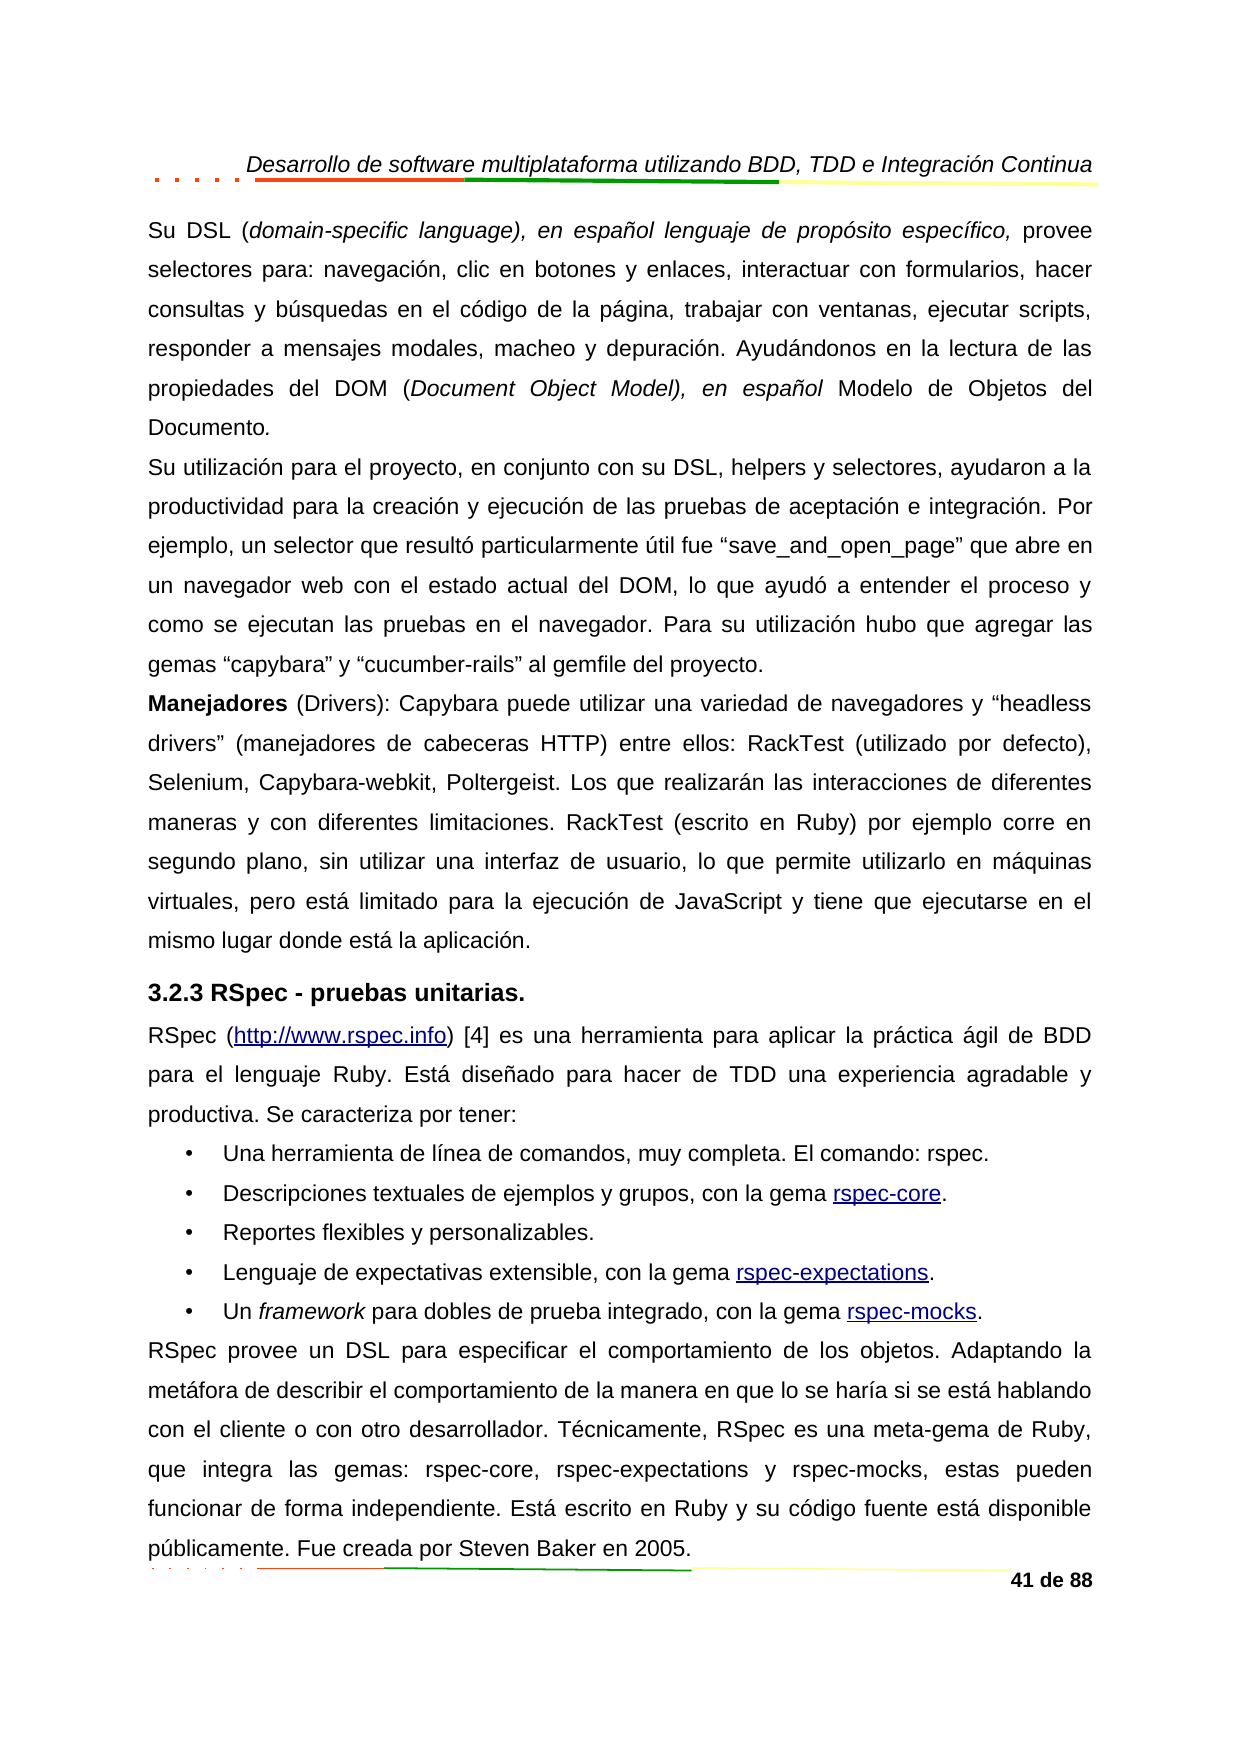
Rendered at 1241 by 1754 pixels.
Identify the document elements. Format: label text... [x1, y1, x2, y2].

text RSpec (http://www.rspec.info) [4] es una herramienta para aplicar la práctica ágil de BDD para el lenguaje Ruby. Está diseñado para hacer de TDD una experiencia agradable y productiva. Se caracteriza por tener: [148, 1022, 1093, 1127]
list Un framework para dobles de prueba integrado, con la gema rspec-mocks. [185, 1298, 1093, 1324]
list Descripciones textuales de ejemplos y grupos, con la gema rspec-core. [185, 1179, 1093, 1206]
list Reportes flexibles y personalizables. [185, 1219, 1093, 1245]
list Lenguaje de expectativas extensible, con la gema rspec-expectations. [185, 1258, 1093, 1285]
text Su utilización para el proyecto, en conjunto con su DSL, helpers y selectores, ayudaron a la productividad para la creación y ejecución de las pruebas de aceptación e integración. Por ejemplo, un selector que resultó particularmente útil fue “save_and_open_page” que abre en un navegador web con el estado actual del DOM, lo que ayudó a entender el proceso y como se ejecutan las pruebas en el navegador. Para su utilización hubo que agregar las gemas “capybara” y “cucumber-rails” al gemfile del proyecto. [148, 453, 1093, 677]
text Su DSL (domain-specific language), en español lenguaje de propósito específico, provee selectores para: navegación, clic en botones y enlaces, interactuar con formularios, hacer consultas y búsquedas en el código de la página, trabajar con ventanas, ejecutar scripts, responder a mensajes modales, macheo y depuración. Ayudándonos en la lectura de las propiedades del DOM (Document Object Model), en español Modelo de Objetos del Documento. [148, 217, 1093, 440]
text Manejadores (Drivers): Capybara puede utilizar una variedad de navegadores y “headless drivers” (manejadores de cabeceras HTTP) entre ellos: RackTest (utilizado por defecto), Selenium, Capybara-webkit, Poltergeist. Los que realizarán las interacciones de diferentes maneras y con diferentes limitaciones. RackTest (escrito en Ruby) por ejemplo corre en segundo plano, sin utilizar una interfaz de usuario, lo que permite utilizarlo en máquinas virtuales, pero está limitado para la ejecución de JavaScript y tiene que ejecutarse en el mismo lugar donde está la aplicación. [148, 690, 1093, 953]
list Una herramienta de línea de comandos, muy completa. El comando: rspec. [185, 1140, 1093, 1166]
text 3.2.3 RSpec - pruebas unitarias. [148, 978, 1093, 1007]
text RSpec provee un DSL para especificar el comportamiento de los objetos. Adaptando la metáfora de describir el comportamiento de la manera en que lo se haría si se está hablando con el cliente o con otro desarrollador. Técnicamente, RSpec es una meta-gema de Ruby, que integra las gemas: rspec-core, rspec-expectations y rspec-mocks, estas pueden funcionar de forma independiente. Está escrito en Ruby y su código fuente está disponible públicamente. Fue creada por Steven Baker en 2005. [148, 1337, 1093, 1561]
